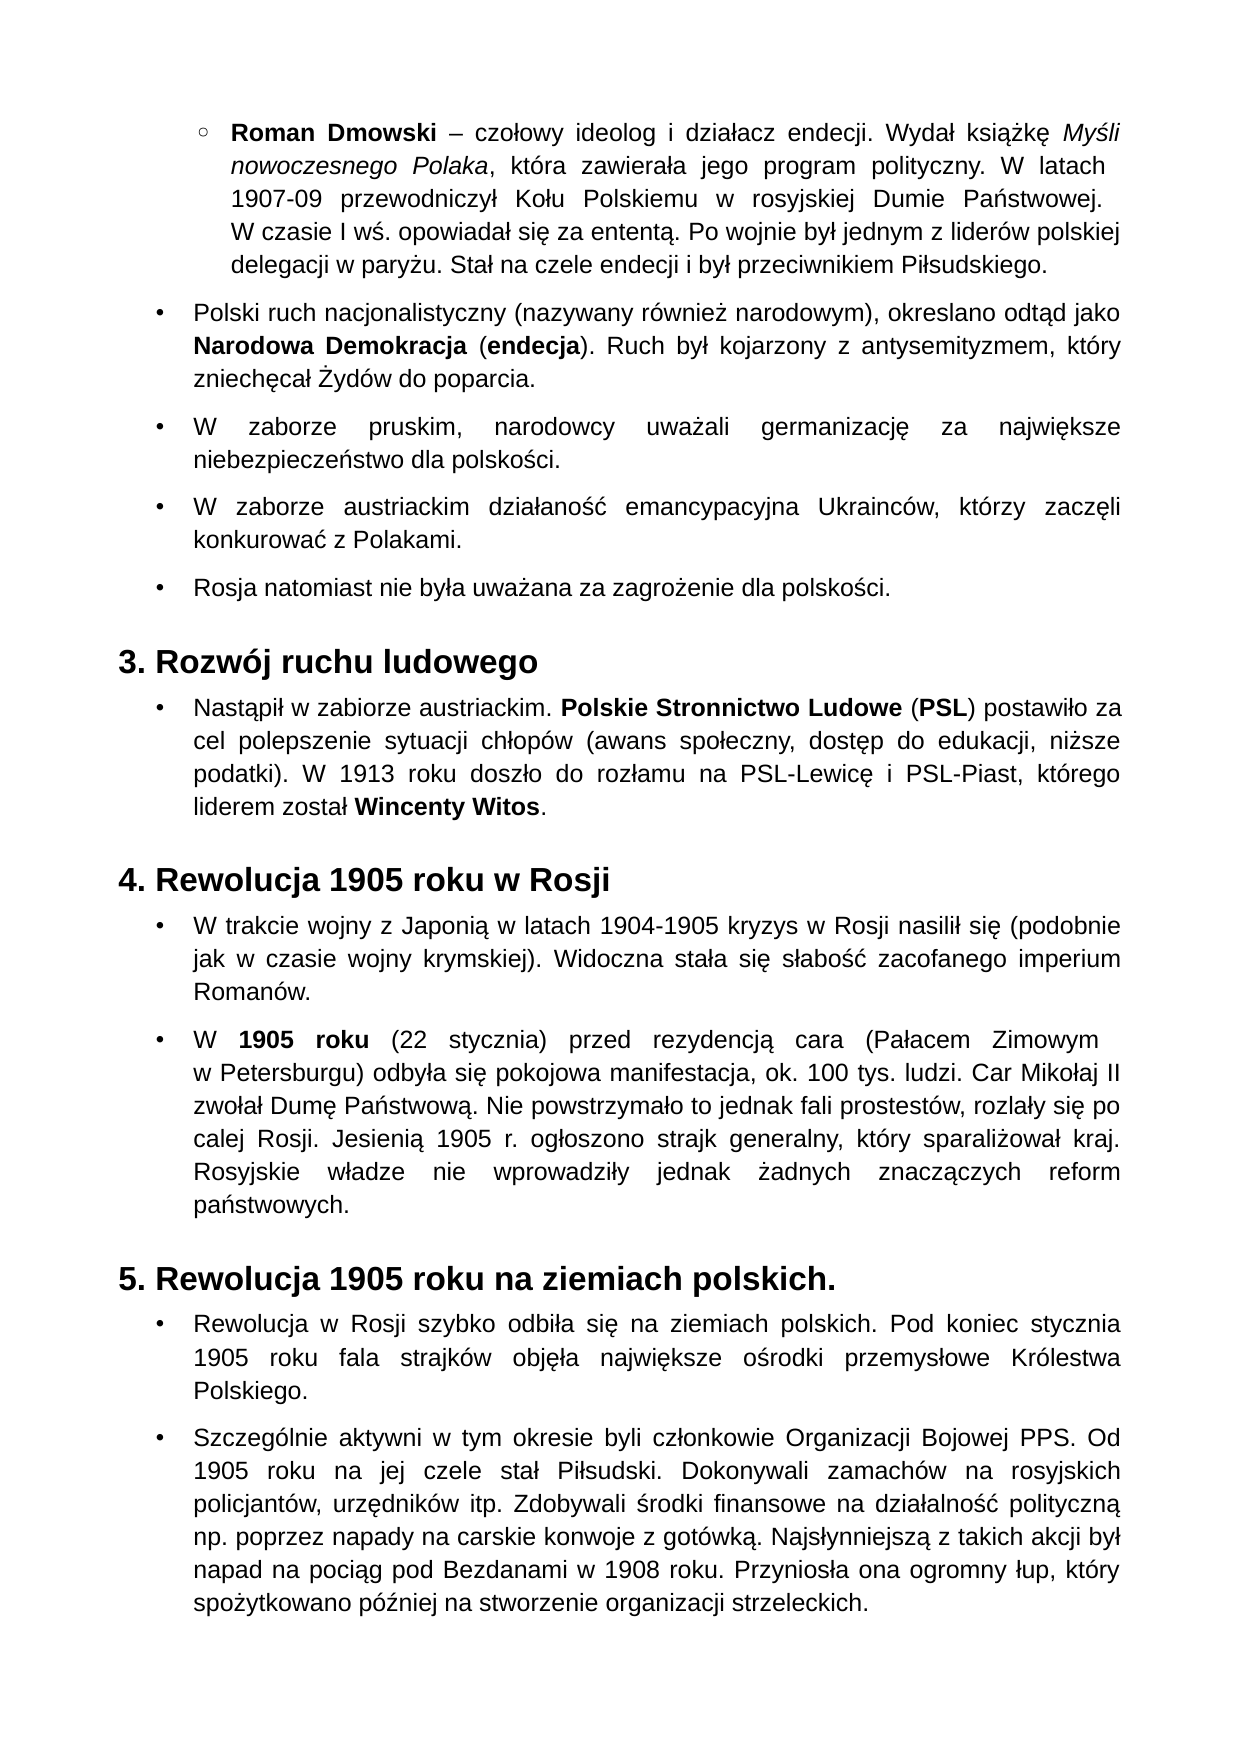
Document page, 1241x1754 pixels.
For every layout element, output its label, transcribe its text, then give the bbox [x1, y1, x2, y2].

list W zaborze pruskim, narodowcy uważali germanizację za największe niebezpieczeństwo dla polskości. [156, 412, 1122, 473]
list W zaborze austriackim działaność emancypacyjna Ukrainców, którzy zaczęli konkurować z Polakami. [156, 492, 1122, 554]
subtitle 4. Rewolucja 1905 roku w Rosji [118, 860, 1122, 899]
list W 1905 roku (22 stycznia) przed rezydencją cara (Pałacem Zimowym w Petersburgu) odbyła się pokojowa manifestacja, ok. 100 tys. ludzi. Car Mikołaj II zwołał Dumę Państwową. Nie powstrzymało to jednak fali prostestów, rozlały się po calej Rosji. Jesienią 1905 r. ogłoszono strajk generalny, który sparaliżował kraj. Rosyjskie władze nie wprowadziły jednak żadnych znaczączych reform państwowych. [156, 1025, 1122, 1219]
list Szczególnie aktywni w tym okresie byli członkowie Organizacji Bojowej PPS. Od 1905 roku na jej czele stał Piłsudski. Dokonywali zamachów na rosyjskich policjantów, urzędników itp. Zdobywali środki finansowe na działalność polityczną np. poprzez napady na carskie konwoje z gotówką. Najsłynniejszą z takich akcji był napad na pociąg pod Bezdanami w 1908 roku. Przyniosła ona ogromny łup, który spożytkowano później na stworzenie organizacji strzeleckich. [156, 1423, 1122, 1617]
subtitle 3. Rozwój ruchu ludowego [118, 642, 1122, 680]
subtitle 5. Rewolucja 1905 roku na ziemiach polskich. [118, 1258, 1122, 1297]
list Rosja natomiast nie była uważana za zagrożenie dla polskości. [156, 573, 1122, 602]
list Rewolucja w Rosji szybko odbiła się na ziemiach polskich. Pod koniec stycznia 1905 roku fala strajków objęła największe ośrodki przemysłowe Królestwa Polskiego. [156, 1309, 1122, 1404]
list Roman Dmowski – czołowy ideolog i działacz endecji. Wydał książkę Myśli nowoczesnego Polaka, która zawierała jego program polityczny. W latach 1907-09 przewodniczył Kołu Polskiemu w rosyjskiej Dumie Państwowej. W czasie I wś. opowiadał się za ententą. Po wojnie był jednym z liderów polskiej delegacji w paryżu. Stał na czele endecji i był przeciwnikiem Piłsudskiego. [193, 118, 1122, 279]
list W trakcie wojny z Japonią w latach 1904-1905 kryzys w Rosji nasilił się (podobnie jak w czasie wojny krymskiej). Widoczna stała się słabość zacofanego imperium Romanów. [156, 911, 1122, 1006]
list Polski ruch nacjonalistyczny (nazywany również narodowym), okreslano odtąd jako Narodowa Demokracja (endecja). Ruch był kojarzony z antysemityzmem, który zniechęcał Żydów do poparcia. [156, 298, 1122, 393]
list Nastąpił w zabiorze austriackim. Polskie Stronnictwo Ludowe (PSL) postawiło za cel polepszenie sytuacji chłopów (awans społeczny, dostęp do edukacji, niższe podatki). W 1913 roku doszło do rozłamu na PSL-Lewicę i PSL-Piast, którego liderem został Wincenty Witos. [156, 693, 1122, 821]
